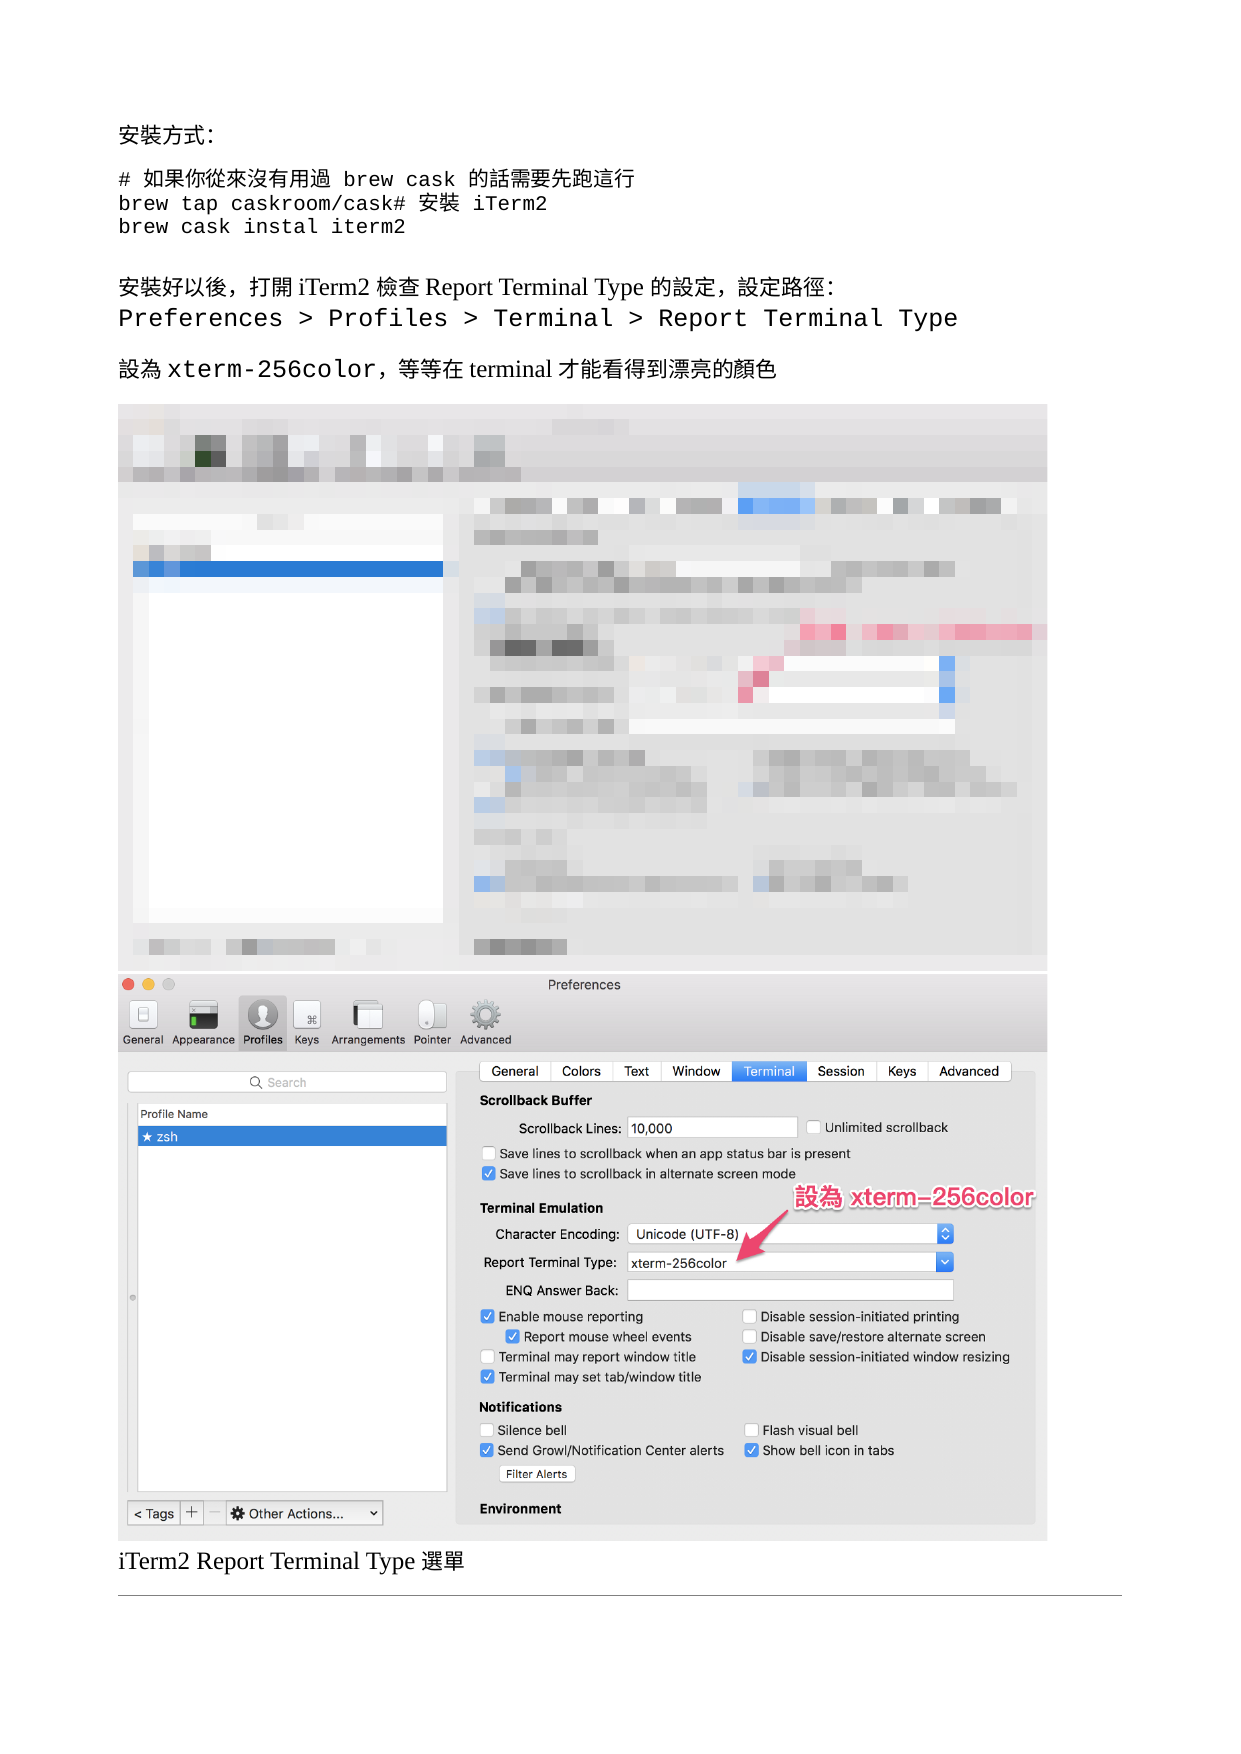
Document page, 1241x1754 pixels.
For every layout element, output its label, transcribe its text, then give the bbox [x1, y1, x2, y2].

picture [118, 974, 1048, 1541]
text brew cask instal iterm2 [118, 216, 1122, 240]
text # 如果你從來沒有用過 brew cask 的話需要先跑這行 [118, 169, 1122, 193]
text 安裝方式： [118, 118, 1122, 150]
text iTerm2 Report Terminal Type 選單 [118, 1544, 1122, 1576]
text brew tap caskroom/cask# 安裝 iTerm2 [118, 193, 1122, 216]
text 設為 xterm-256color，等等在 terminal 才能看得到漂亮的顏色 [118, 352, 1122, 385]
picture [118, 404, 1048, 971]
text 安裝好以後，打開 iTerm2 檢查 Report Terminal Type 的設定，設定路徑： Preferences > Profiles > Terminal > Report Terminal Type [118, 269, 1122, 334]
